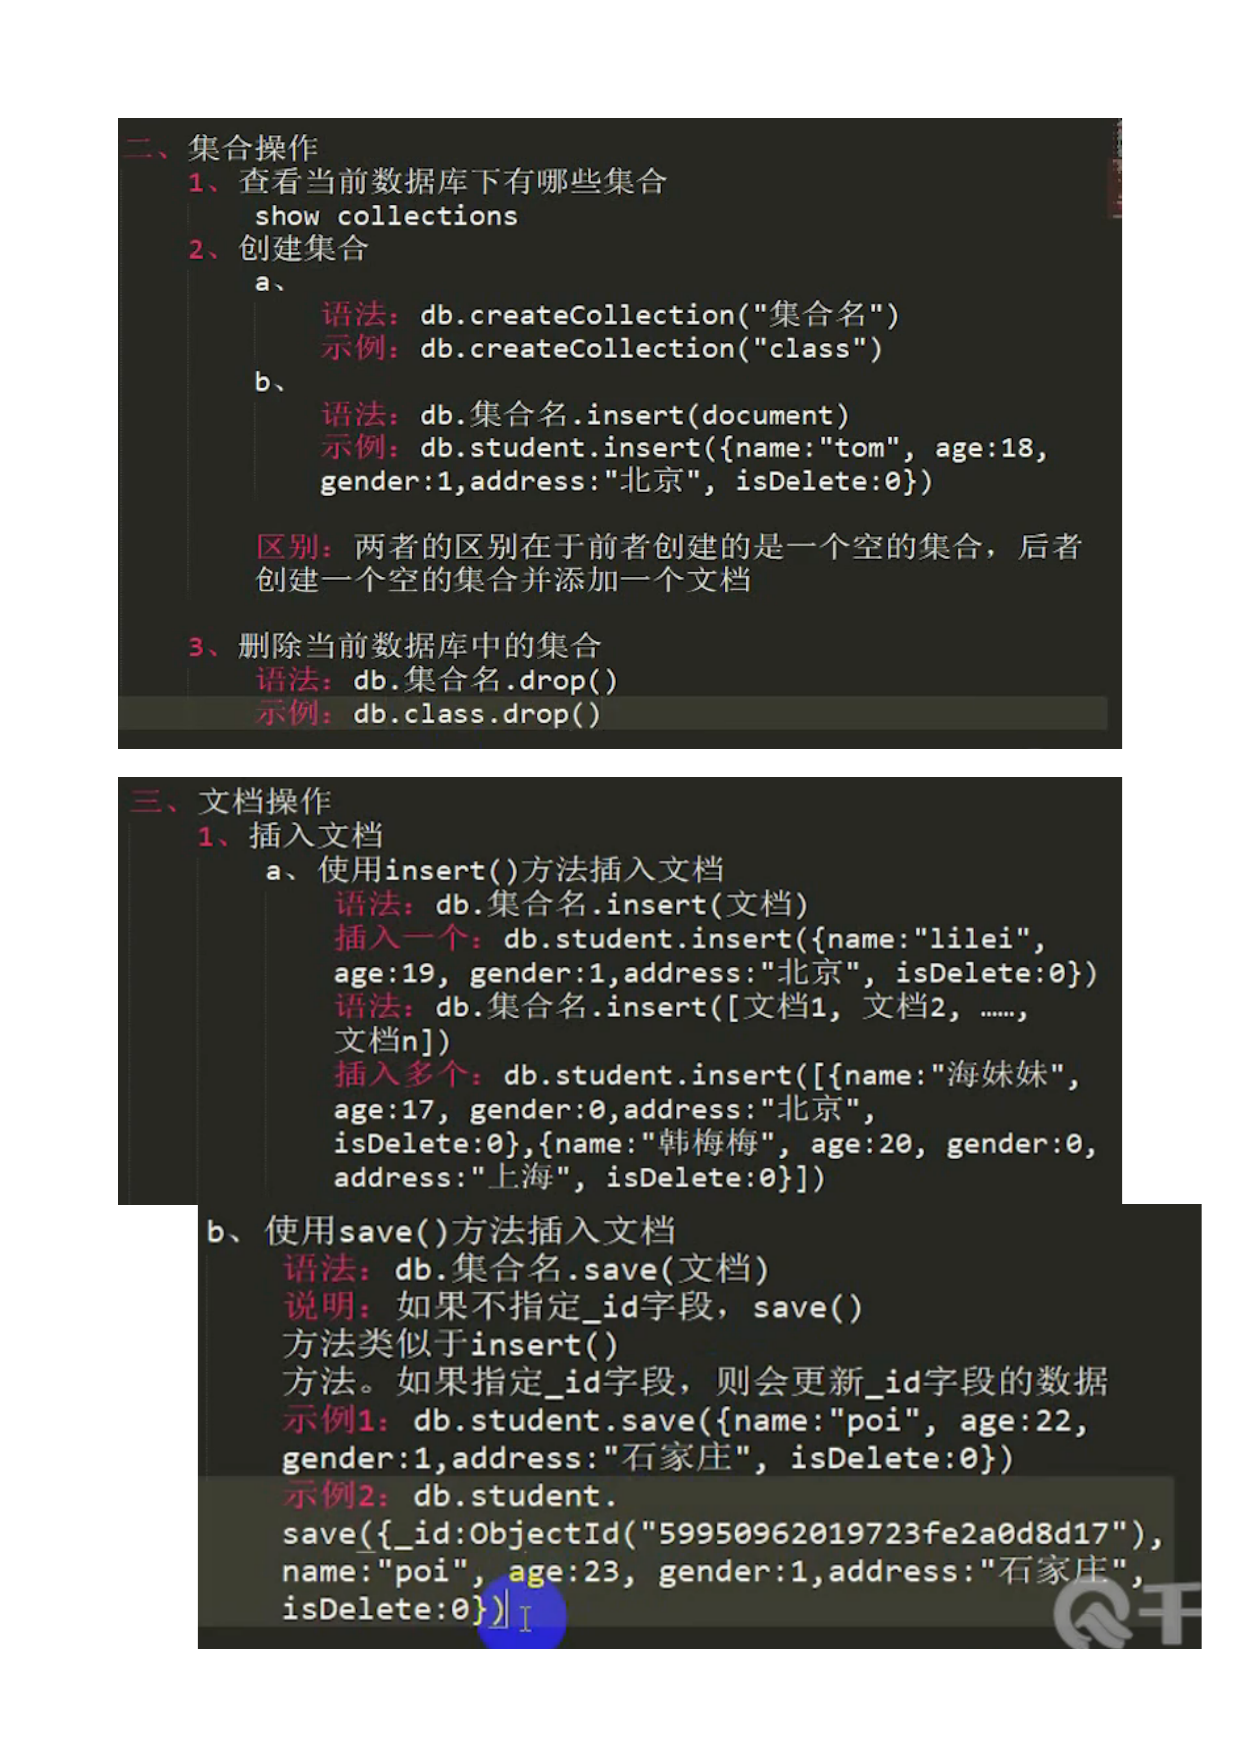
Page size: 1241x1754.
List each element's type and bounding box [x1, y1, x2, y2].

picture [118, 118, 1123, 749]
picture [118, 777, 1202, 1649]
